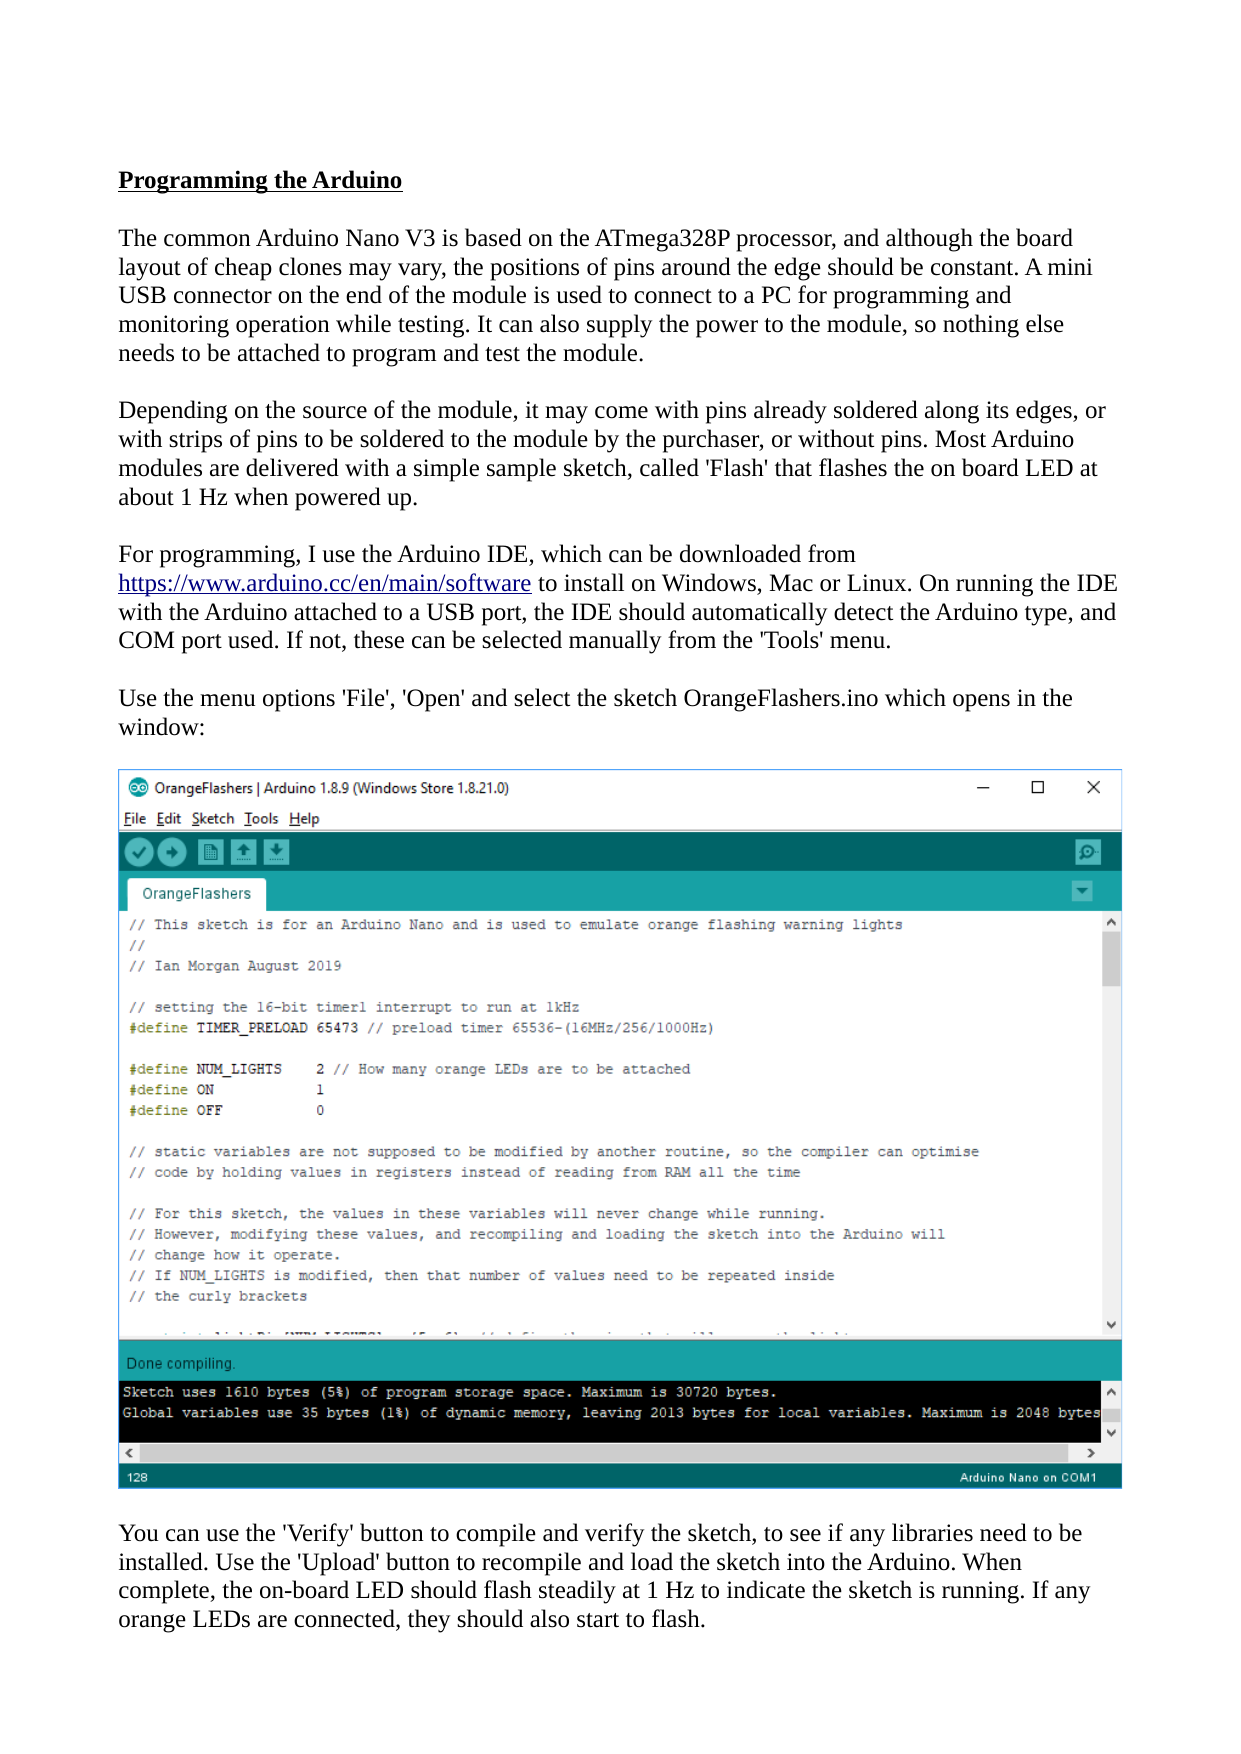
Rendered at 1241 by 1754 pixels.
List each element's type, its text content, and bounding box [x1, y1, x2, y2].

text Depending on the source of the module, it may come with pins already soldered along its edges, or with strips of pins to be soldered to the module by the purchaser, or without pins. Most Arduino modules are delivered with a simple sample sketch, called 'Flash' that flashes the on board LED at about 1 Hz when powered up. [118, 396, 1122, 511]
text Programming the Arduino [118, 166, 1122, 194]
text Use the menu options 'File', 'Open' and select the sketch OrangeFlashers.ino which opens in the window: [118, 683, 1122, 741]
text You can use the 'Verify' button to compile and verify the sketch, to see if any libraries need to be installed. Use the 'Upload' button to recompile and load the sketch into the Arduino. When complete, the on-board LED should flash steadily at 1 Hz to indicate the sketch is running. If any orange LEDs are connected, they should also start to flash. [118, 1518, 1122, 1633]
picture [118, 769, 1123, 1489]
text For programming, I use the Arduino IDE, which can be downloaded from https://www.arduino.cc/en/main/software to install on Windows, Mac or Linux. On running the IDE with the Arduino attached to a USB port, the IDE should automatically detect the Arduino type, and COM port used. If not, these can be selected manually from the 'Tools' menu. [118, 539, 1122, 654]
text The common Arduino Nano V3 is based on the ATmega328P processor, and although the board layout of cheap clones may vary, the positions of pins around the edge should be constant. A mini USB connector on the end of the module is used to connect to a PC for programming and monitoring operation while testing. It can also supply the power to the module, so nothing else needs to be attached to program and test the module. [118, 223, 1122, 367]
